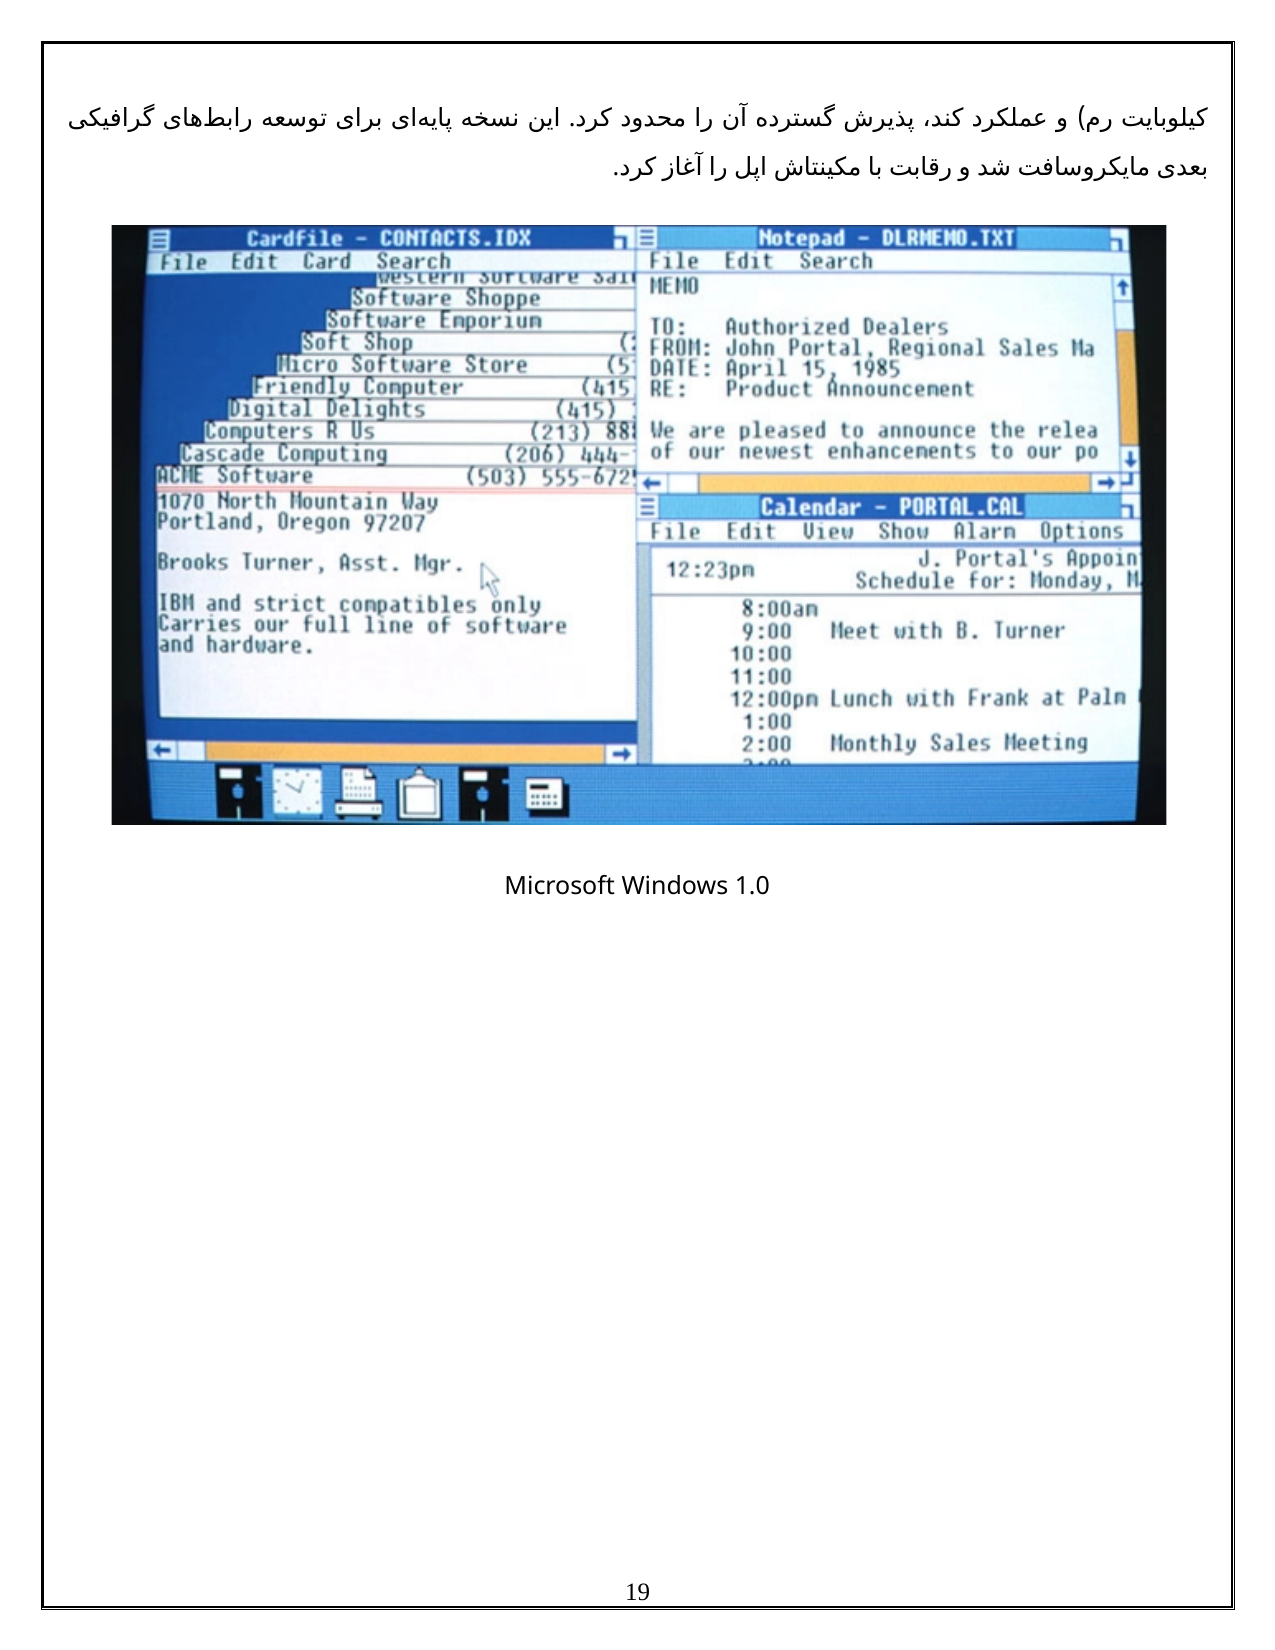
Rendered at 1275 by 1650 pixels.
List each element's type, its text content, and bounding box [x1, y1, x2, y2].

picture [111, 225, 1167, 825]
text Microsoft Windows 1.0 [66, 216, 1209, 902]
text Windows 1.0 اولین گام مایکروسافت به سوی رابط کاربری گرافیکی (GUI) بود که به‌عنوان یک پوسته روی MS-DOS اجرا می‌شد. نسبت به MS-DOS، این نسخه چندوظیفگی مشارکتی (Cooperative Multitasking) را معرفی کرد که به کاربران امکان اجرای همزمان چندین برنامه گرافیکی مانند Notepad، Paint، و Calculator را می‌داد. پشتیبانی از ماوس و پنجره‌های کاشی‌مانند (Tiled Windows) تعامل بصری را بهبود بخشید، برخلاف رابط خط فرمان MS-DOS که برای کاربران غیرفنی پیچیده بود. Windows 1.0 همچنین امکان استفاده از آیکون‌ها و منوهای کشویی را فراهم کرد، که تجربه کاربری را ساده‌تر می‌کرد. با این حال، نیاز به سخت‌افزار قوی‌تر (۲۵۶ کیلوبایت رم) و عملکرد کند، پذیرش گسترده آن را محدود کرد. این نسخه پایه‌ای برای توسعه رابط‌های گرافیکی بعدی مایکروسافت شد و رقابت با مکینتاش اپل را آغاز کرد. [66, 104, 1209, 185]
